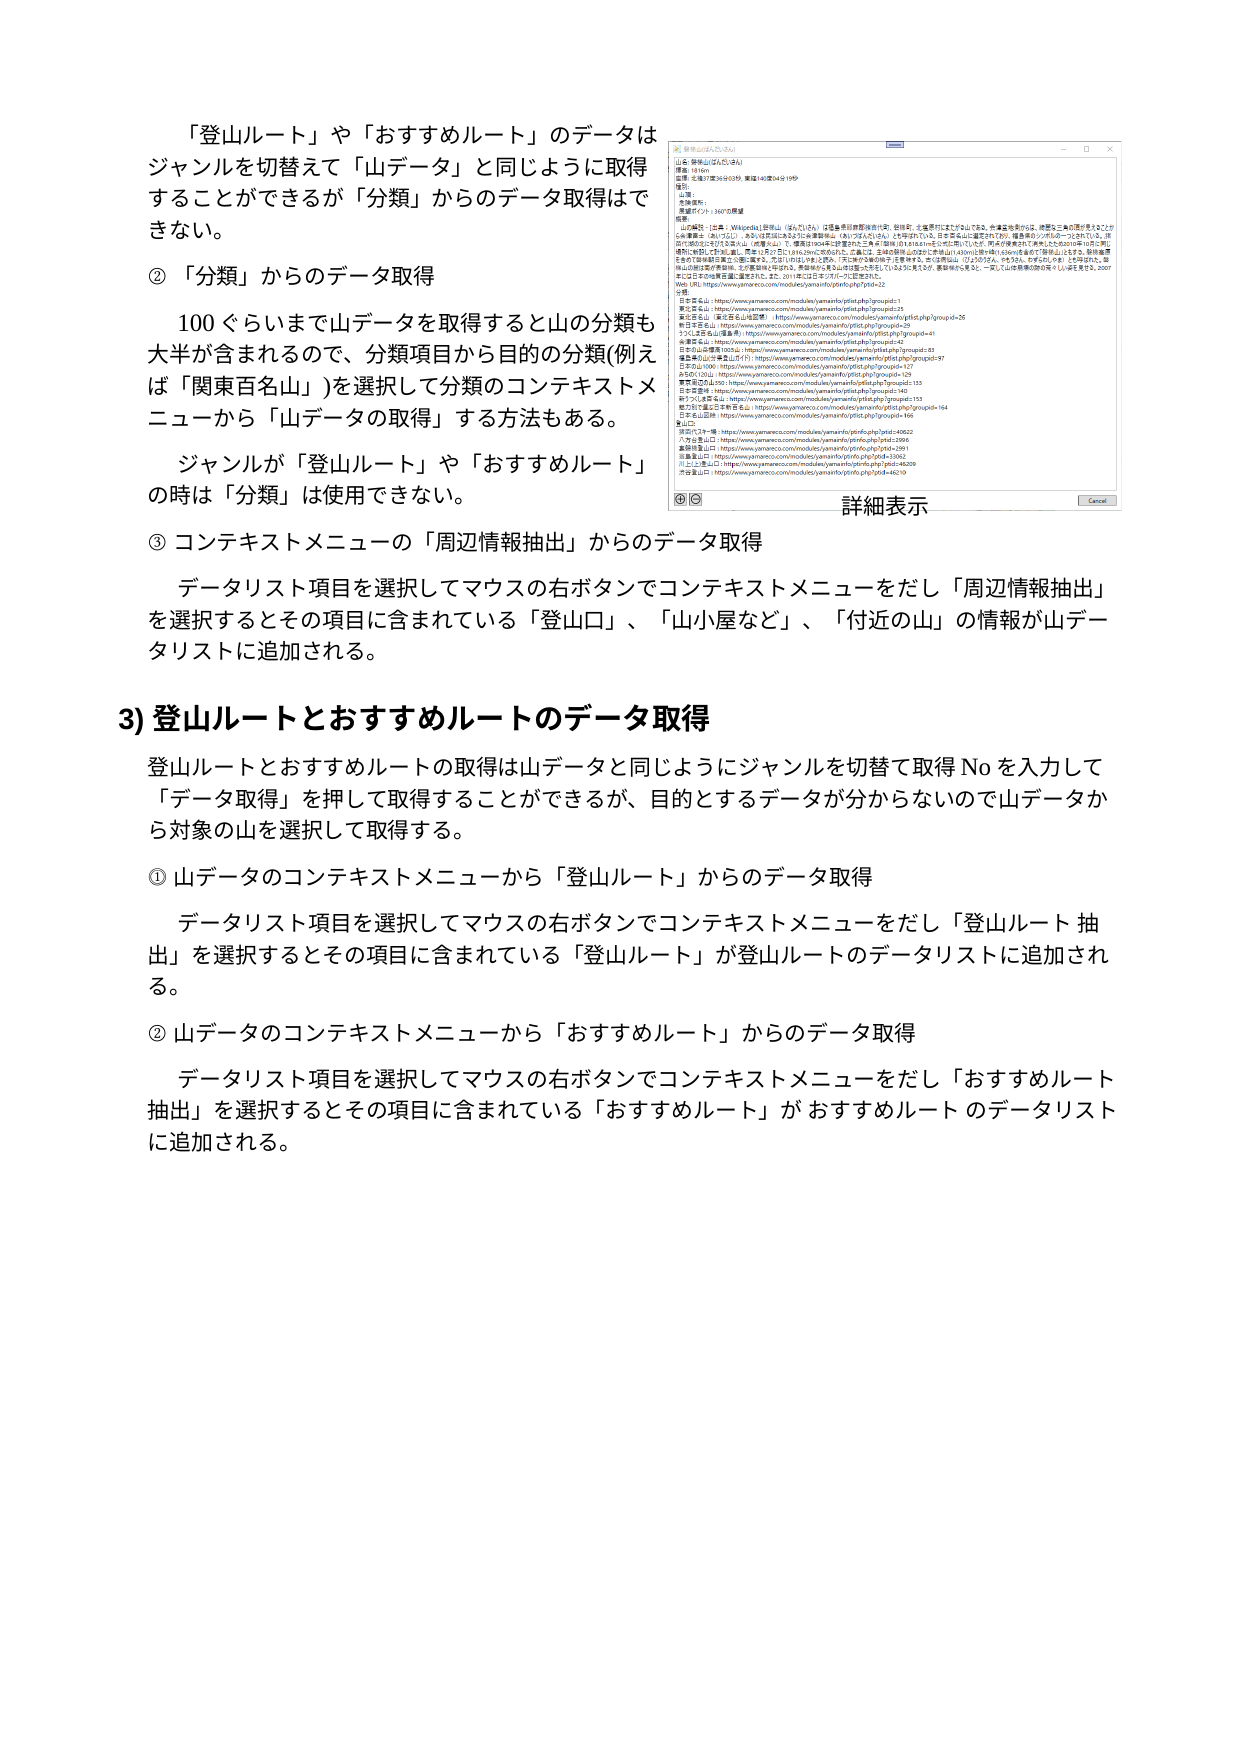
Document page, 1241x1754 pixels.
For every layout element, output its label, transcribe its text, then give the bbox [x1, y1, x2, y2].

text ⓵ 山データのコンテキストメニューから「登山ルート」からのデータ取得 [148, 860, 1122, 891]
text 100ぐらいまで山データを取得すると山の分類も大半が含まれるので、分類項目から目的の分類(例えば「関東百名山」)を選択して分類のコンテキストメニューから「山データの取得」する方法もある。 [148, 306, 668, 432]
text データリスト項目を選択してマウスの右ボタンでコンテキストメニューをだし「おすすめルート 抽出」を選択するとその項目に含まれている「おすすめルート」が おすすめルート のデータリストに追加される。 [148, 1062, 1122, 1157]
picture [668, 141, 1122, 511]
text データリスト項目を選択してマウスの右ボタンでコンテキストメニューをだし「登山ルート 抽出」を選択するとその項目に含まれている「登山ルート」が登山ルートのデータリストに追加される。 [148, 906, 1122, 1001]
text 登山ルートとおすすめルートの取得は山データと同じようにジャンルを切替て取得Noを入力して「データ取得」を押して取得することができるが、目的とするデータが分からないので山データから対象の山を選択して取得する。 [148, 750, 1122, 845]
text 「登山ルート」や「おすすめルート」のデータはジャンルを切替えて「山データ」と同じように取得することができるが「分類」からのデータ取得はできない。 [148, 118, 1122, 245]
subtitle 3) 登山ルートとおすすめルートのデータ取得 [118, 695, 1122, 738]
text ③ コンテキストメニューの「周辺情報抽出」からのデータ取得 [148, 525, 1122, 556]
text ジャンルが「登山ルート」や「おすすめルート」の時は「分類」は使用できない。 [148, 447, 668, 510]
text ② 山データのコンテキストメニューから「おすすめルート」からのデータ取得 [148, 1016, 1122, 1047]
text データリスト項目を選択してマウスの右ボタンでコンテキストメニューをだし「周辺情報抽出」を選択するとその項目に含まれている「登山口」、「山小屋など」、「付近の山」の情報が山データリストに追加される。 [148, 571, 1122, 666]
text ② 「分類」からのデータ取得 [148, 259, 668, 291]
